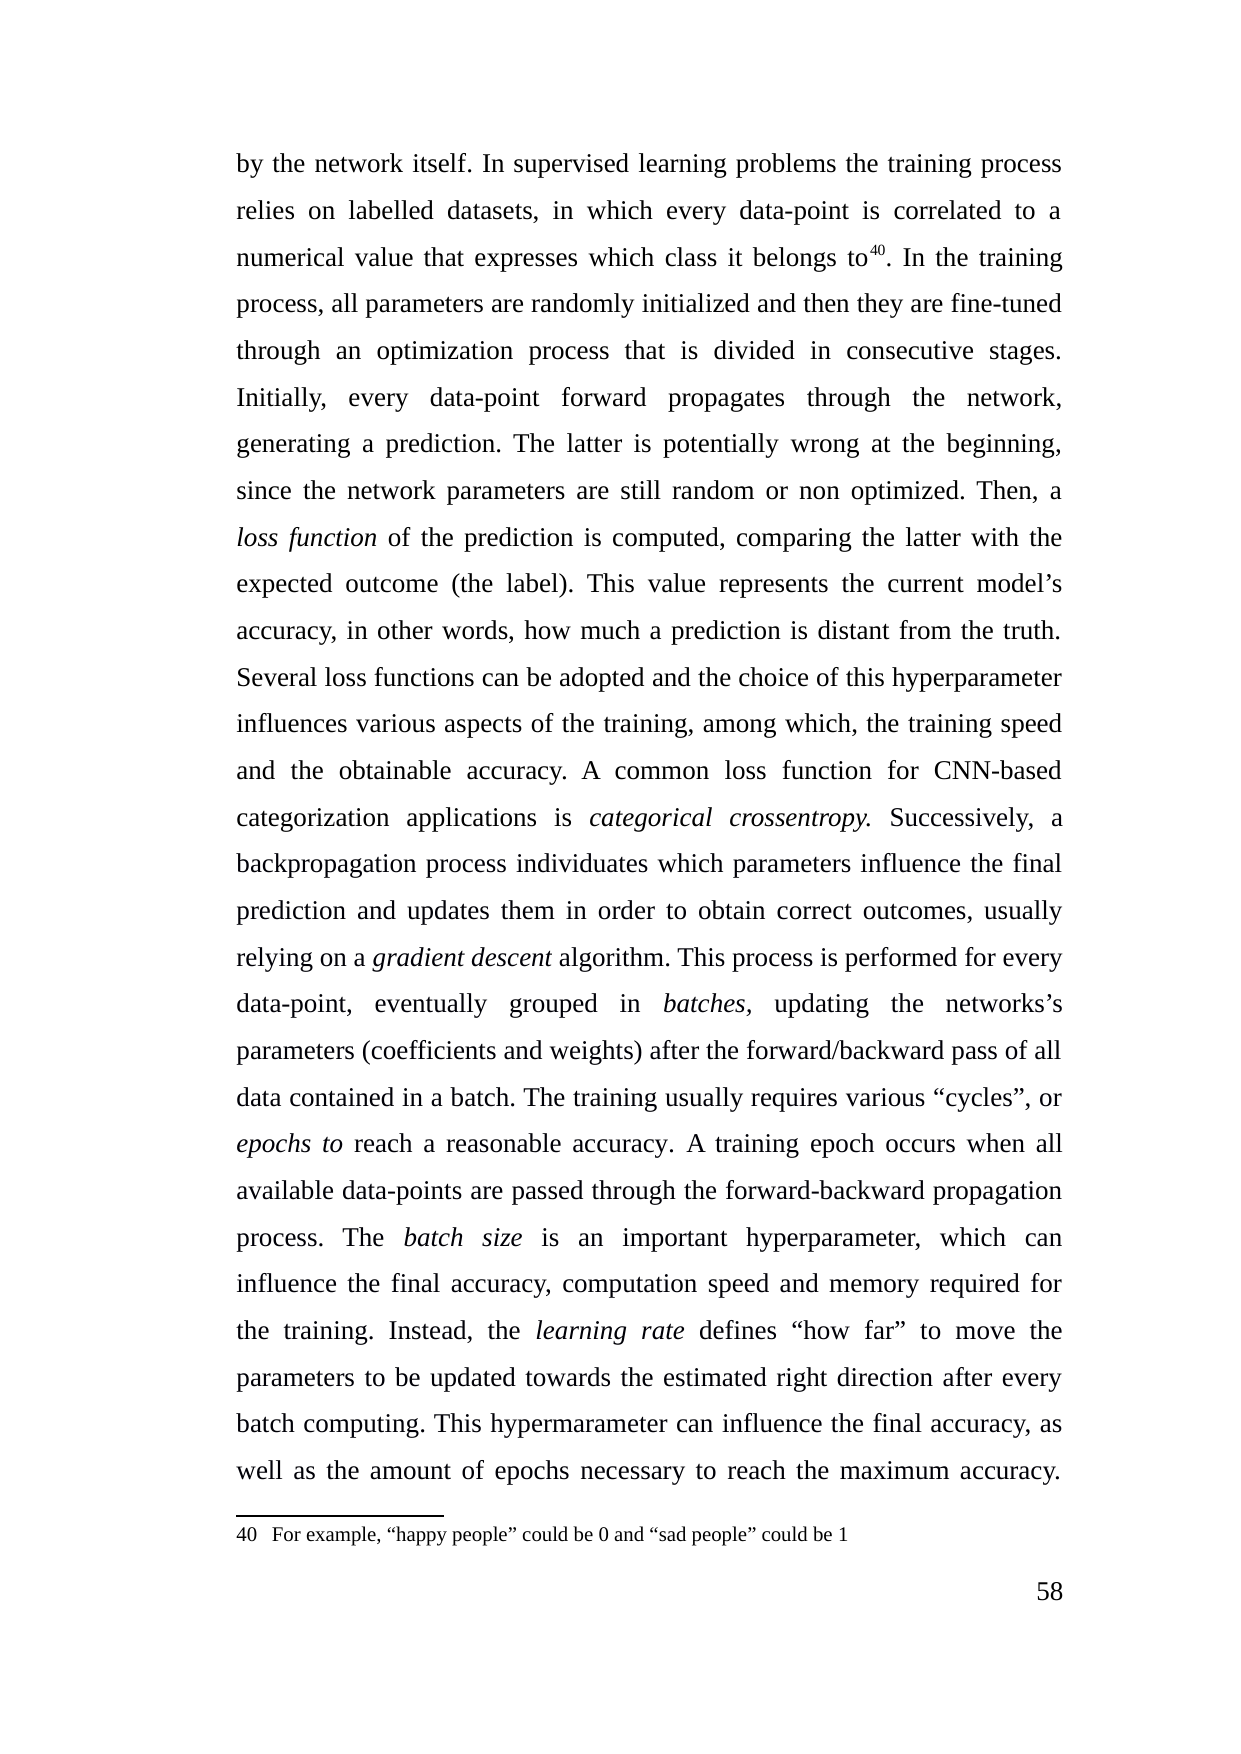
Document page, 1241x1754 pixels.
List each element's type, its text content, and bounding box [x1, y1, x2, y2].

text For example, “happy people” could be 0 and “sad people” could be 1 [236, 1522, 1063, 1546]
text by the network itself. In supervised learning problems the training process relies on labelled datasets, in which every data-point is correlated to a numerical value that expresses which class it belongs to. In the training process, all parameters are randomly initialized and then they are fine-tuned through an optimization process that is divided in consecutive stages. Initially, every data-point forward propagates through the network, generating a prediction. The latter is potentially wrong at the beginning, since the network parameters are still random or non optimized. Then, a loss function of the prediction is computed, comparing the latter with the expected outcome (the label). This value represents the current model’s accuracy, in other words, how much a prediction is distant from the truth. Several loss functions can be adopted and the choice of this hyperparameter influences various aspects of the training, among which, the training speed and the obtainable accuracy. A common loss function for CNN-based categorization applications is categorical crossentropy. Successively, a backpropagation process individuates which parameters influence the final prediction and updates them in order to obtain correct outcomes, usually relying on a gradient descent algorithm. This process is performed for every data-point, eventually grouped in batches, updating the networks’s parameters (coefficients and weights) after the forward/backward pass of all data contained in a batch. The training usually requires various “cycles”, or epochs to reach a reasonable accuracy. A training epoch occurs when all available data-points are passed through the forward-backward propagation process. The batch size is an important hyperparameter, which can influence the final accuracy, computation speed and memory required for the training. Instead, the learning rate defines “how far” to move the parameters to be updated towards the estimated right direction after every batch computing. This hypermarameter can influence the final accuracy, as well as the amount of epochs necessary to reach the maximum accuracy. [236, 148, 1063, 1485]
